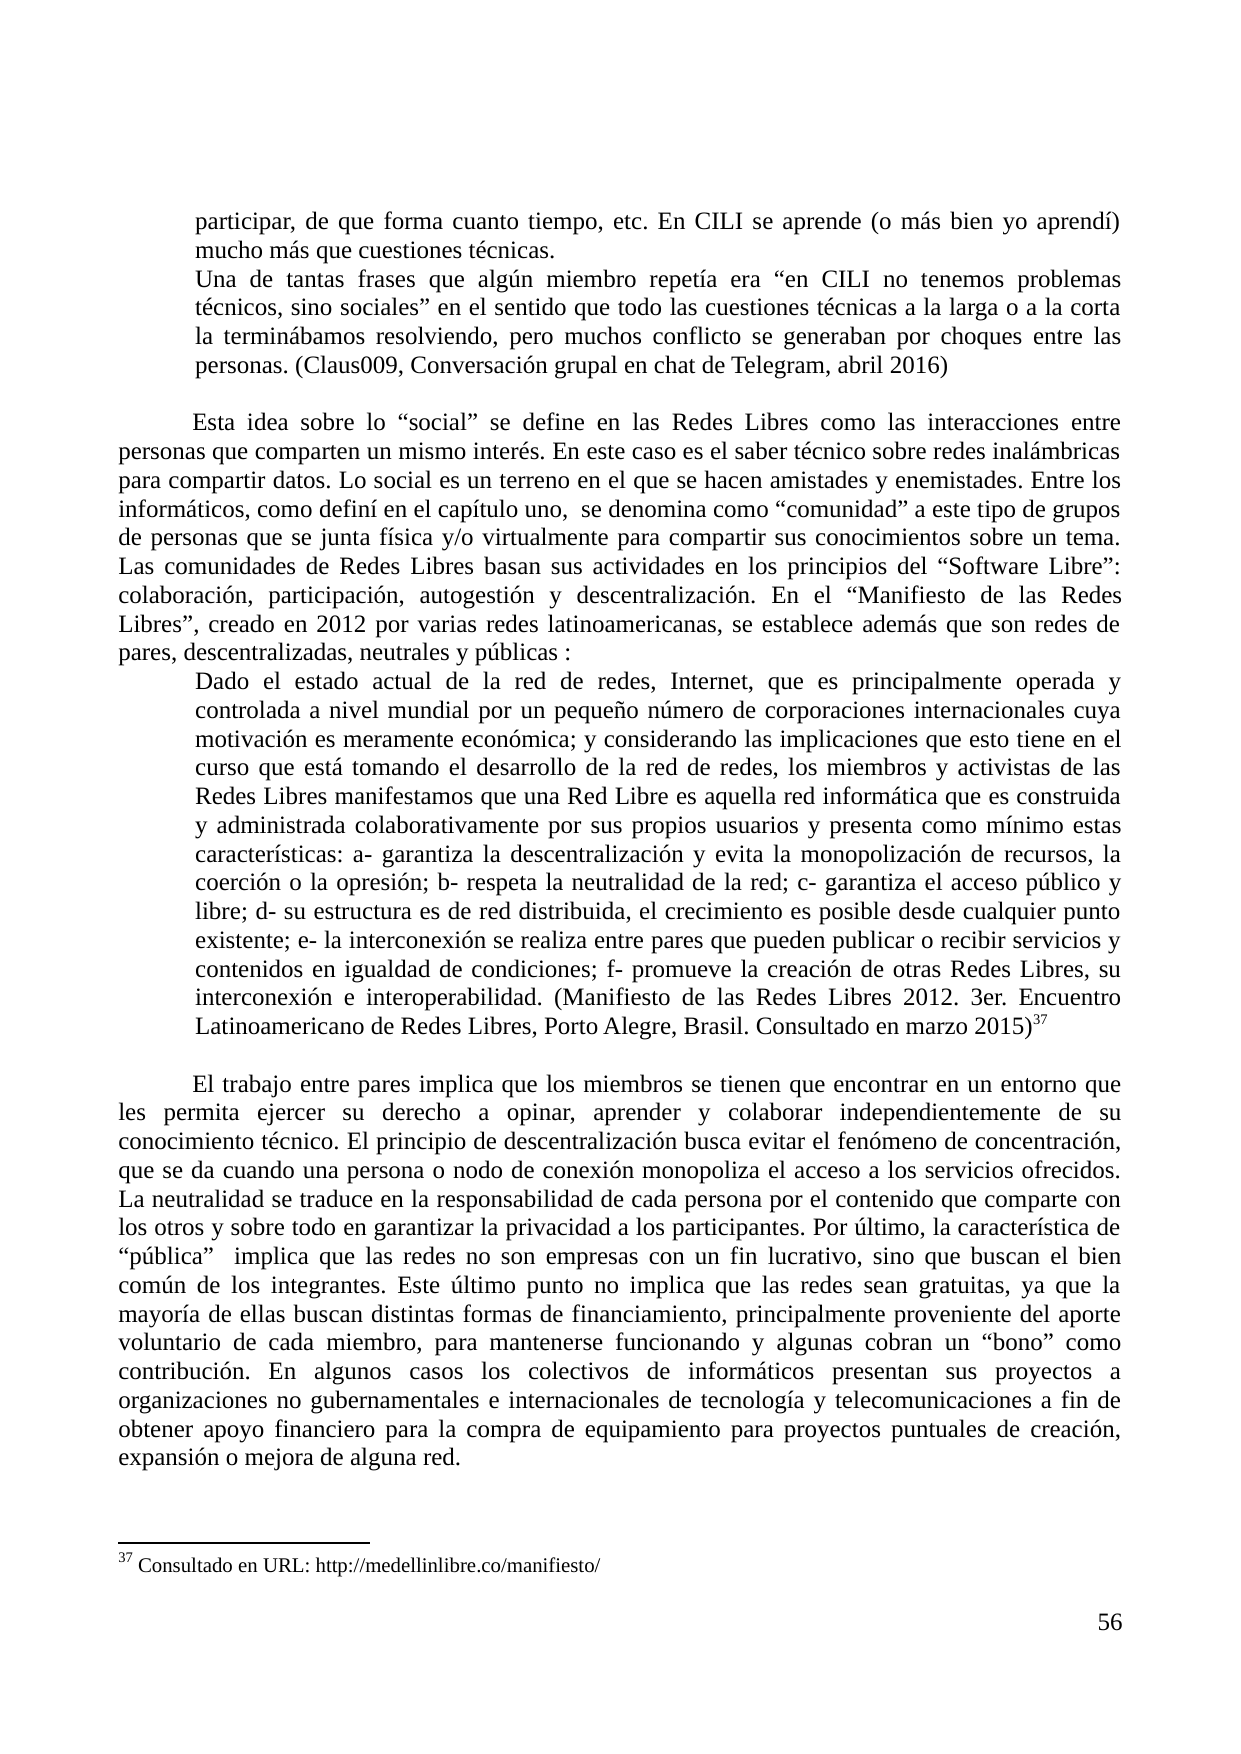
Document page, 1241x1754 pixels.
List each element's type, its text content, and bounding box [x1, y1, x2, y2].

text El trabajo entre pares implica que los miembros se tienen que encontrar en un entorno que les permita ejercer su derecho a opinar, aprender y colaborar independientemente de su conocimiento técnico. El principio de descentralización busca evitar el fenómeno de concentración, que se da cuando una persona o nodo de conexión monopoliza el acceso a los servicios ofrecidos. La neutralidad se traduce en la responsabilidad de cada persona por el contenido que comparte con los otros y sobre todo en garantizar la privacidad a los participantes. Por último, la característica de “pública” implica que las redes no son empresas con un fin lucrativo, sino que buscan el bien común de los integrantes. Este último punto no implica que las redes sean gratuitas, ya que la mayoría de ellas buscan distintas formas de financiamiento, principalmente proveniente del aporte voluntario de cada miembro, para mantenerse funcionando y algunas cobran un “bono” como contribución. En algunos casos los colectivos de informáticos presentan sus proyectos a organizaciones no gubernamentales e internacionales de tecnología y telecomunicaciones a fin de obtener apoyo financiero para la compra de equipamiento para proyectos puntuales de creación, expansión o mejora de alguna red. [118, 1069, 1122, 1471]
text participar, de que forma cuanto tiempo, etc. En CILI se aprende (o más bien yo aprendí) mucho más que cuestiones técnicas. [195, 206, 1122, 264]
text Esta idea sobre lo “social” se define en las Redes Libres como las interacciones entre personas que comparten un mismo interés. En este caso es el saber técnico sobre redes inalámbricas para compartir datos. Lo social es un terreno en el que se hacen amistades y enemistades. Entre los informáticos, como definí en el capítulo uno, se denomina como “comunidad” a este tipo de grupos de personas que se junta física y/o virtualmente para compartir sus conocimientos sobre un tema. Las comunidades de Redes Libres basan sus actividades en los principios del “Software Libre”: colaboración, participación, autogestión y descentralización. En el “Manifiesto de las Redes Libres”, creado en 2012 por varias redes latinoamericanas, se establece además que son redes de pares, descentralizadas, neutrales y públicas : [118, 407, 1122, 666]
text Consultado en URL: http://medellinlibre.co/manifiesto/ [118, 1549, 974, 1578]
text Dado el estado actual de la red de redes, Internet, que es principalmente operada y controlada a nivel mundial por un pequeño número de corporaciones internacionales cuya motivación es meramente económica; y considerando las implicaciones que esto tiene en el curso que está tomando el desarrollo de la red de redes, los miembros y activistas de las Redes Libres manifestamos que una Red Libre es aquella red informática que es construida y administrada colaborativamente por sus propios usuarios y presenta como mínimo estas características: a- garantiza la descentralización y evita la monopolización de recursos, la coerción o la opresión; b- respeta la neutralidad de la red; c- garantiza el acceso público y libre; d- su estructura es de red distribuida, el crecimiento es posible desde cualquier punto existente; e- la interconexión se realiza entre pares que pueden publicar o recibir servicios y contenidos en igualdad de condiciones; f- promueve la creación de otras Redes Libres, su interconexión e interoperabilidad. (Manifiesto de las Redes Libres 2012. 3er. Encuentro Latinoamericano de Redes Libres, Porto Alegre, Brasil. Consultado en marzo 2015) [195, 666, 1122, 1040]
text Una de tantas frases que algún miembro repetía era “en CILI no tenemos problemas técnicos, sino sociales” en el sentido que todo las cuestiones técnicas a la larga o a la corta la terminábamos resolviendo, pero muchos conflicto se generaban por choques entre las personas. (Claus009, Conversación grupal en chat de Telegram, abril 2016) [195, 264, 1122, 379]
